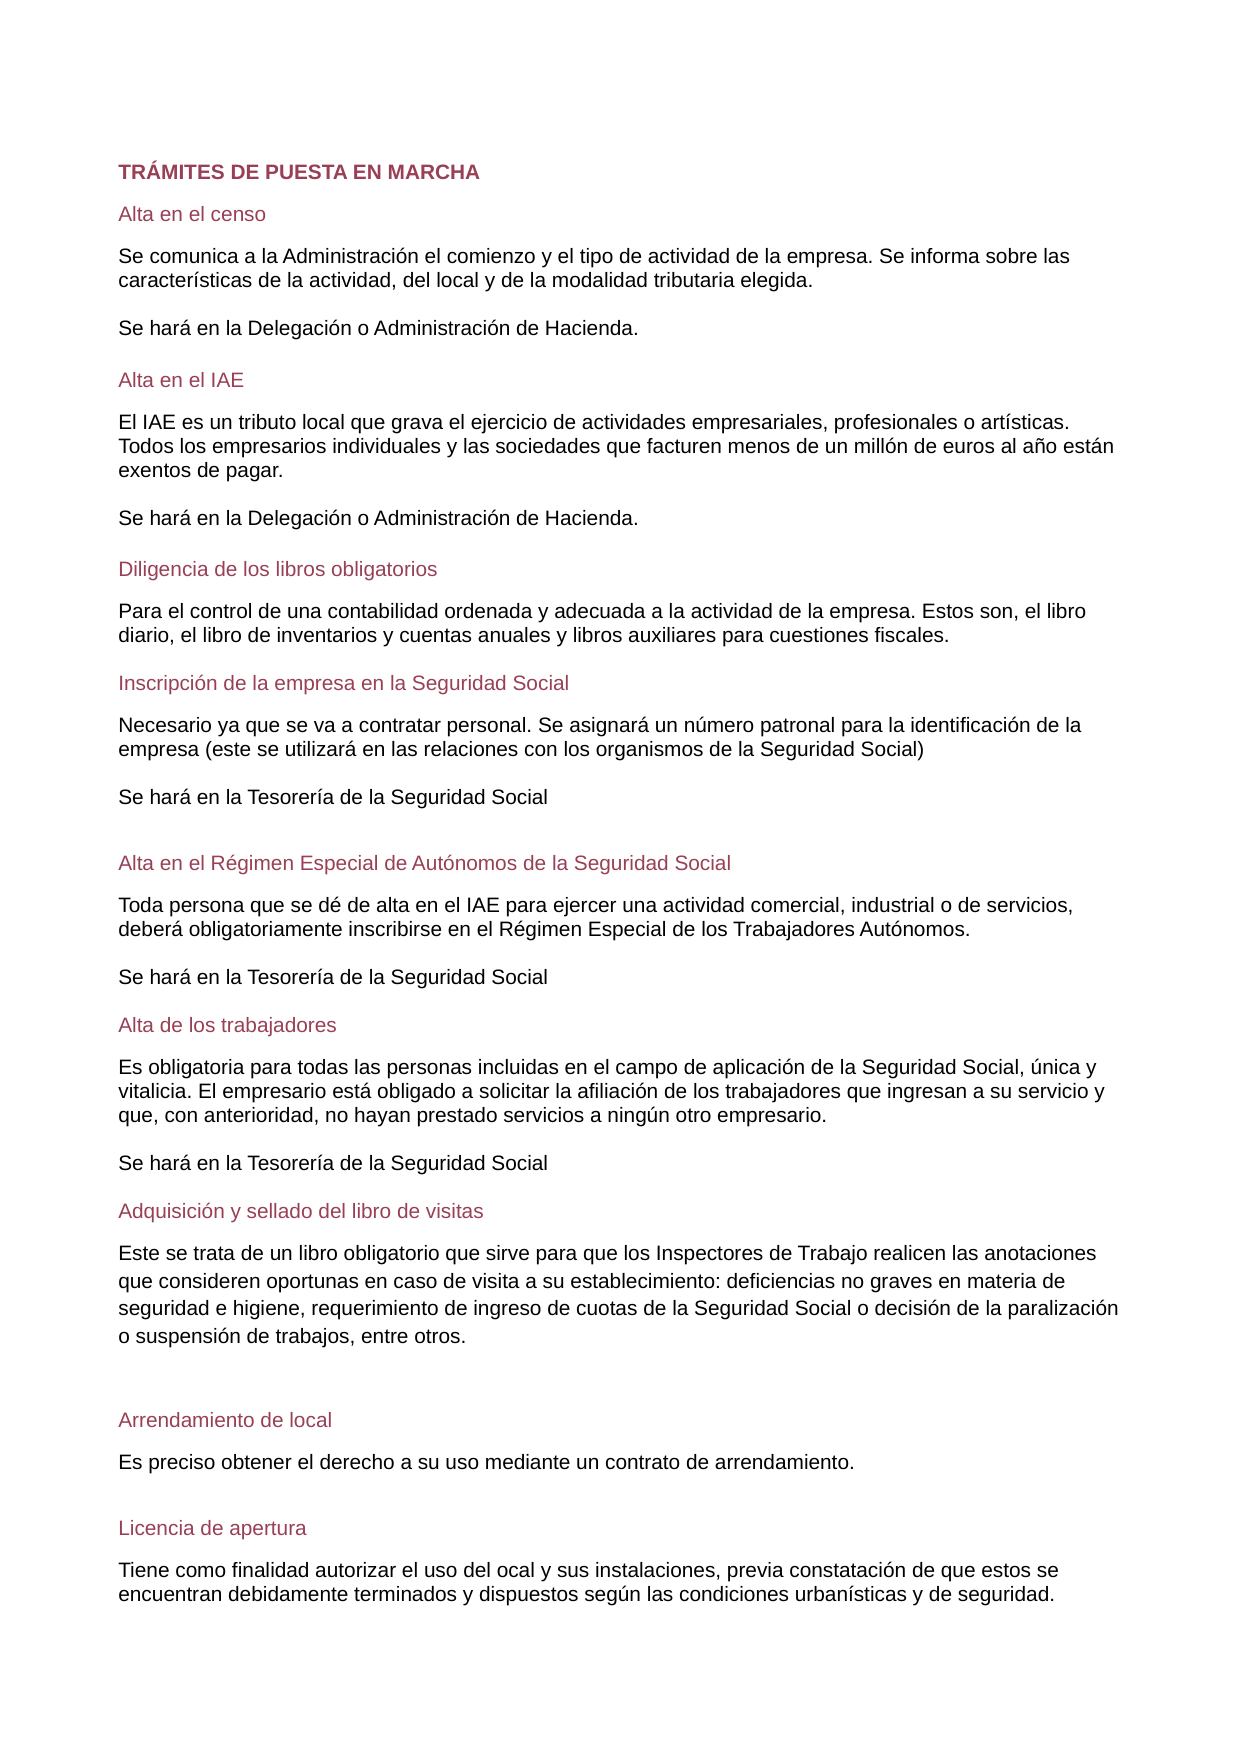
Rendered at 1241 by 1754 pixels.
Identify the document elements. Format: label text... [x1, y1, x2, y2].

text El IAE es un tributo local que grava el ejercicio de actividades empresariales, profesionales o artísticas. Todos los empresarios individuales y las sociedades que facturen menos de un millón de euros al año están exentos de pagar. [118, 410, 1122, 482]
text Se hará en la Tesorería de la Seguridad Social [118, 785, 1122, 809]
text Toda persona que se dé de alta en el IAE para ejercer una actividad comercial, industrial o de servicios, deberá obligatoriamente inscribirse en el Régimen Especial de los Trabajadores Autónomos. [118, 893, 1122, 941]
text Alta en el censo [118, 202, 1122, 226]
text Se hará en la Delegación o Administración de Hacienda. [118, 316, 1122, 340]
text Se hará en la Tesorería de la Seguridad Social [118, 965, 1122, 989]
text Alta en el IAE [118, 368, 1122, 392]
text Alta de los trabajadores [118, 1013, 1122, 1037]
text Licencia de apertura [118, 1516, 1122, 1540]
text Se comunica a la Administración el comienzo y el tipo de actividad de la empresa. Se informa sobre las características de la actividad, del local y de la modalidad tributaria elegida. [118, 244, 1122, 292]
text Es obligatoria para todas las personas incluidas en el campo de aplicación de la Seguridad Social, única y vitalicia. El empresario está obligado a solicitar la afiliación de los trabajadores que ingresan a su servicio y que, con anterioridad, no hayan prestado servicios a ningún otro empresario. [118, 1055, 1122, 1127]
text Se hará en la Tesorería de la Seguridad Social [118, 1151, 1122, 1175]
text TRÁMITES DE PUESTA EN MARCHA [118, 160, 1122, 184]
text Necesario ya que se va a contratar personal. Se asignará un número patronal para la identificación de la empresa (este se utilizará en las relaciones con los organismos de la Seguridad Social) [118, 713, 1122, 761]
text Inscripción de la empresa en la Seguridad Social [118, 671, 1122, 695]
text Diligencia de los libros obligatorios [118, 557, 1122, 581]
text Se hará en la Delegación o Administración de Hacienda. [118, 506, 1122, 530]
text Para el control de una contabilidad ordenada y adecuada a la actividad de la empresa. Estos son, el libro diario, el libro de inventarios y cuentas anuales y libros auxiliares para cuestiones fiscales. [118, 599, 1122, 647]
text Este se trata de un libro obligatorio que sirve para que los Inspectores de Trabajo realicen las anotaciones que consideren oportunas en caso de visita a su establecimiento: deficiencias no graves en materia de seguridad e higiene, requerimiento de ingreso de cuotas de la Seguridad Social o decisión de la paralización o suspensión de trabajos, entre otros. [118, 1241, 1122, 1347]
text Es preciso obtener el derecho a su uso mediante un contrato de arrendamiento. [118, 1450, 1122, 1474]
text Alta en el Régimen Especial de Autónomos de la Seguridad Social [118, 851, 1122, 875]
text Arrendamiento de local [118, 1408, 1122, 1432]
text Tiene como finalidad autorizar el uso del ocal y sus instalaciones, previa constatación de que estos se encuentran debidamente terminados y dispuestos según las condiciones urbanísticas y de seguridad. [118, 1558, 1122, 1606]
text Adquisición y sellado del libro de visitas [118, 1199, 1122, 1223]
